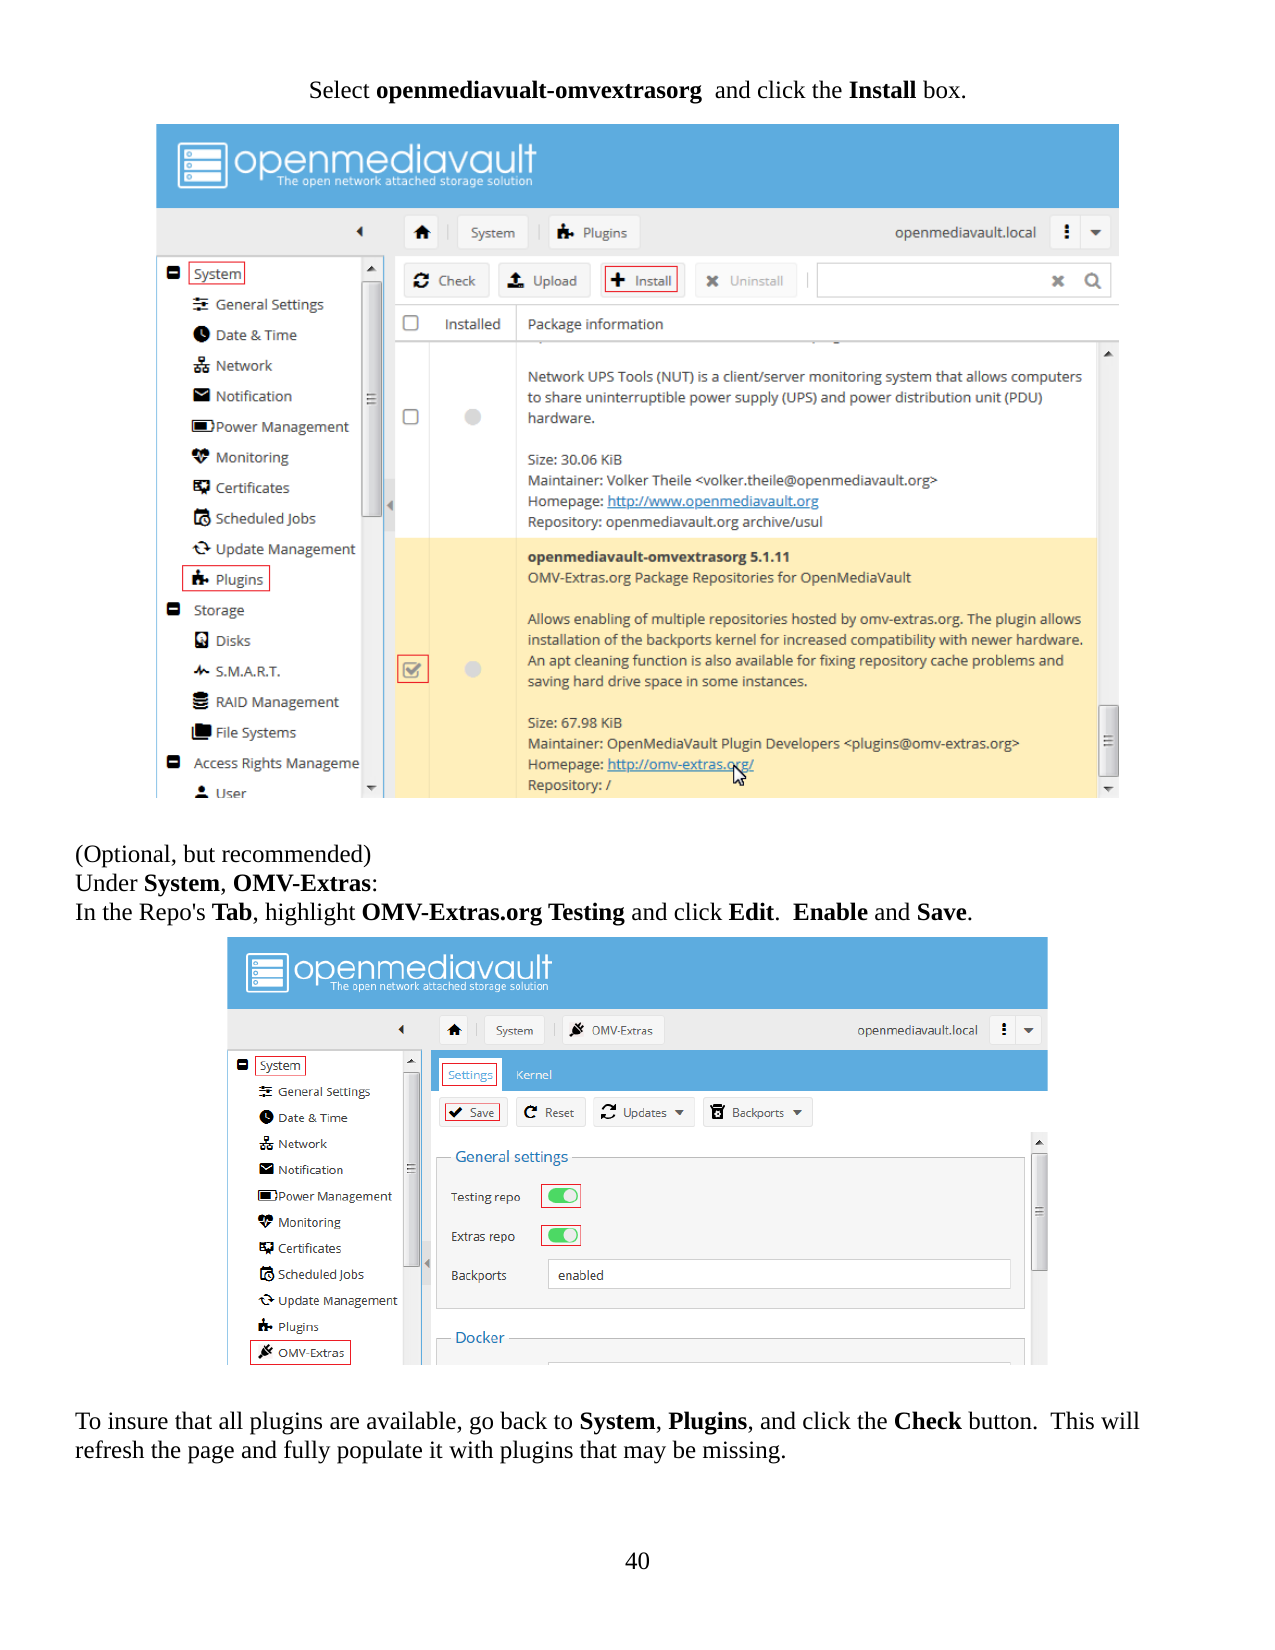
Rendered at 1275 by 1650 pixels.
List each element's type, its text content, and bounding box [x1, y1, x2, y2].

text Select openmediavualt-omvextrasorg and click the Install box. [75, 75, 1200, 104]
text (Optional, but recommended) Under System, OMV-Extras: In the Repo's Tab, highlight OMV-Extras.org Testing and click Edit. Enable and Save. [75, 839, 1200, 925]
text To insure that all plugins are available, go back to System, Plugins, and click the Check button. This will refresh the page and fully populate it with plugins that may be missing. [75, 1406, 1200, 1464]
